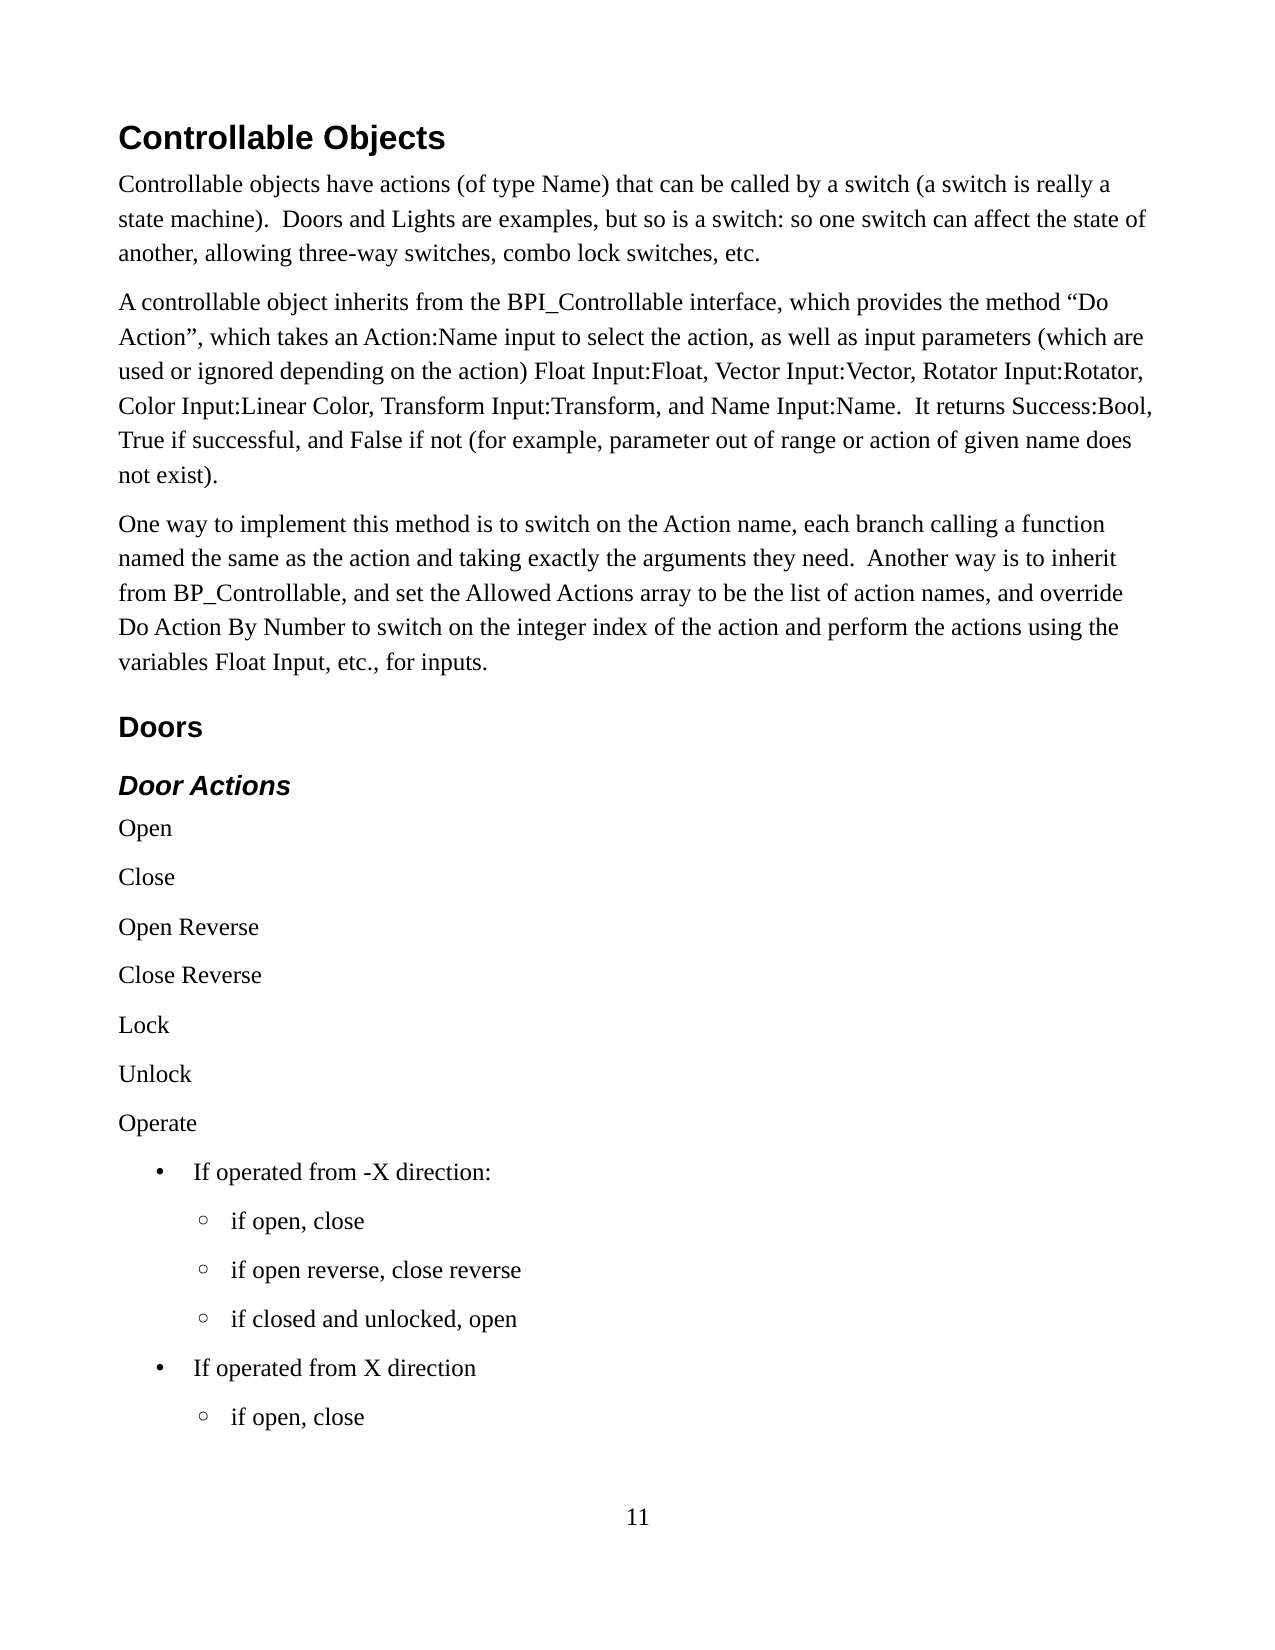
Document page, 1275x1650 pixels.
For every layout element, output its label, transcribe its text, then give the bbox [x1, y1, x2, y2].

list If operated from X direction [156, 1353, 1157, 1382]
list if open, close [193, 1402, 1157, 1431]
text Controllable objects have actions (of type Name) that can be called by a switch (a switch is really a state machine). Doors and Lights are examples, but so is a switch: so one switch can affect the state of another, allowing three-way switches, combo lock switches, etc. [118, 169, 1157, 267]
subtitle Controllable Objects [118, 118, 1157, 157]
text Close [118, 862, 1157, 891]
text A controllable object inherits from the BPI_Controllable interface, which provides the method “Do Action”, which takes an Action:Name input to select the action, as well as input parameters (which are used or ignored depending on the action) Float Input:Float, Vector Input:Vector, Rotator Input:Rotator, Color Input:Linear Color, Transform Input:Transform, and Name Input:Name. It returns Success:Bool, True if successful, and False if not (for example, parameter out of range or action of given name does not exist). [118, 287, 1157, 488]
text Close Reverse [118, 961, 1157, 989]
text Lock [118, 1010, 1157, 1038]
text One way to implement this method is to switch on the Action name, each branch calling a function named the same as the action and taking exactly the arguments they need. Another way is to inherit from BP_Controllable, and set the Allowed Actions array to be the list of action names, and override Do Action By Number to switch on the integer index of the action and perform the actions using the variables Float Input, etc., for inputs. [118, 509, 1157, 675]
text Open [118, 813, 1157, 842]
subtitle Door Actions [118, 769, 1157, 801]
text Operate [118, 1108, 1157, 1137]
text Unlock [118, 1059, 1157, 1087]
text Open Reverse [118, 912, 1157, 940]
list if closed and unlocked, open [193, 1304, 1157, 1333]
subtitle Doors [118, 710, 1157, 744]
list if open, close [193, 1206, 1157, 1235]
list If operated from -X direction: [156, 1157, 1157, 1186]
list if open reverse, close reverse [193, 1255, 1157, 1284]
